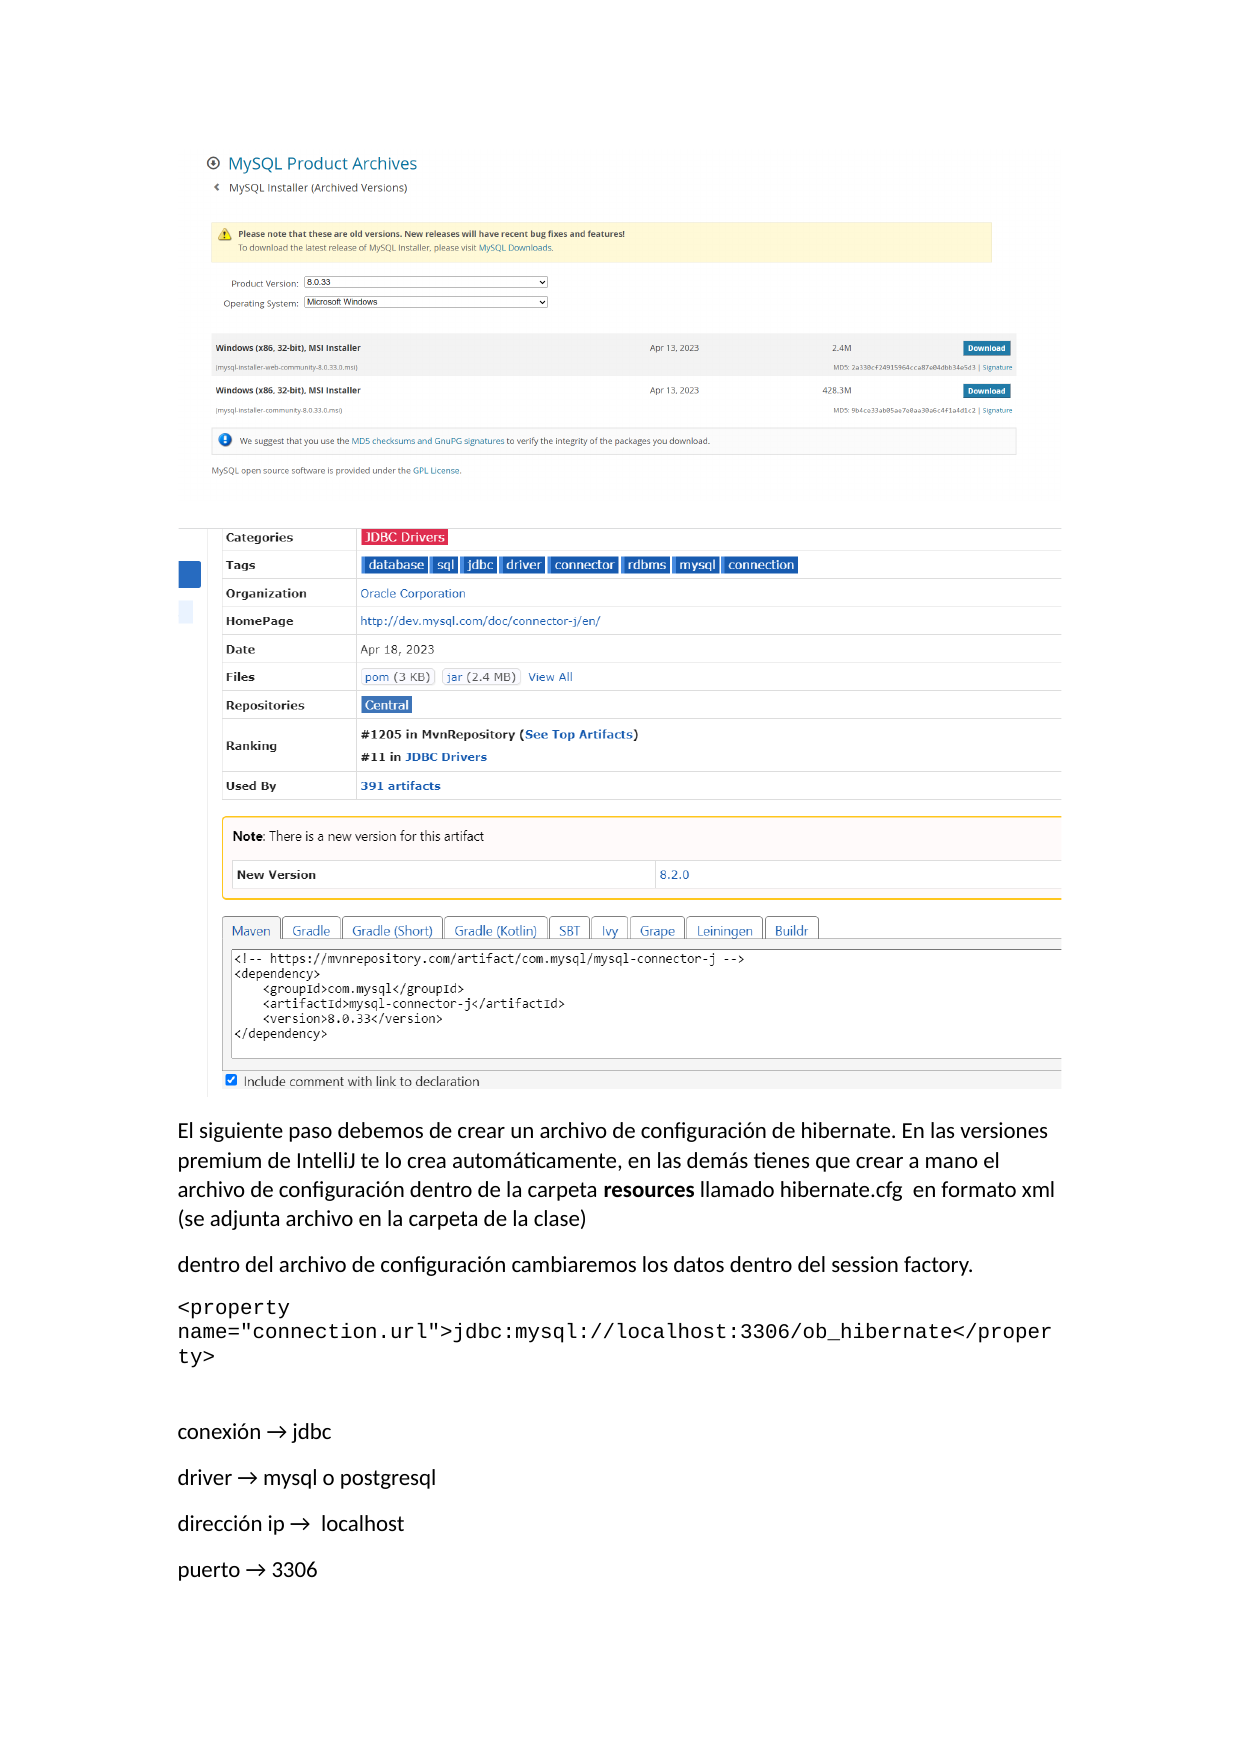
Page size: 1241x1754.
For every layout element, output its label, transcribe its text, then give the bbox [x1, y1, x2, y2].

text conexión → jdbc [177, 1417, 1063, 1445]
text puerto → 3306 [177, 1555, 1063, 1583]
text dentro del archivo de configuración cambiaremos los datos dentro del session factory. [177, 1251, 1063, 1279]
picture [178, 522, 1062, 1097]
text <property name="connection.url">jdbc:mysql://localhost:3306/ob_hibernate</property> [177, 1297, 1063, 1370]
text dirección ip → localhost [177, 1509, 1063, 1537]
picture [178, 149, 1061, 501]
text El siguiente paso debemos de crear un archivo de configuración de hibernate. En las versiones premium de IntelliJ te lo crea automáticamente, en las demás tienes que crear a mano el archivo de configuración dentro de la carpeta resources llamado hibernate.cfg en formato xml (se adjunta archivo en la carpeta de la clase) [177, 1116, 1063, 1233]
text driver → mysql o postgresql [177, 1463, 1063, 1491]
